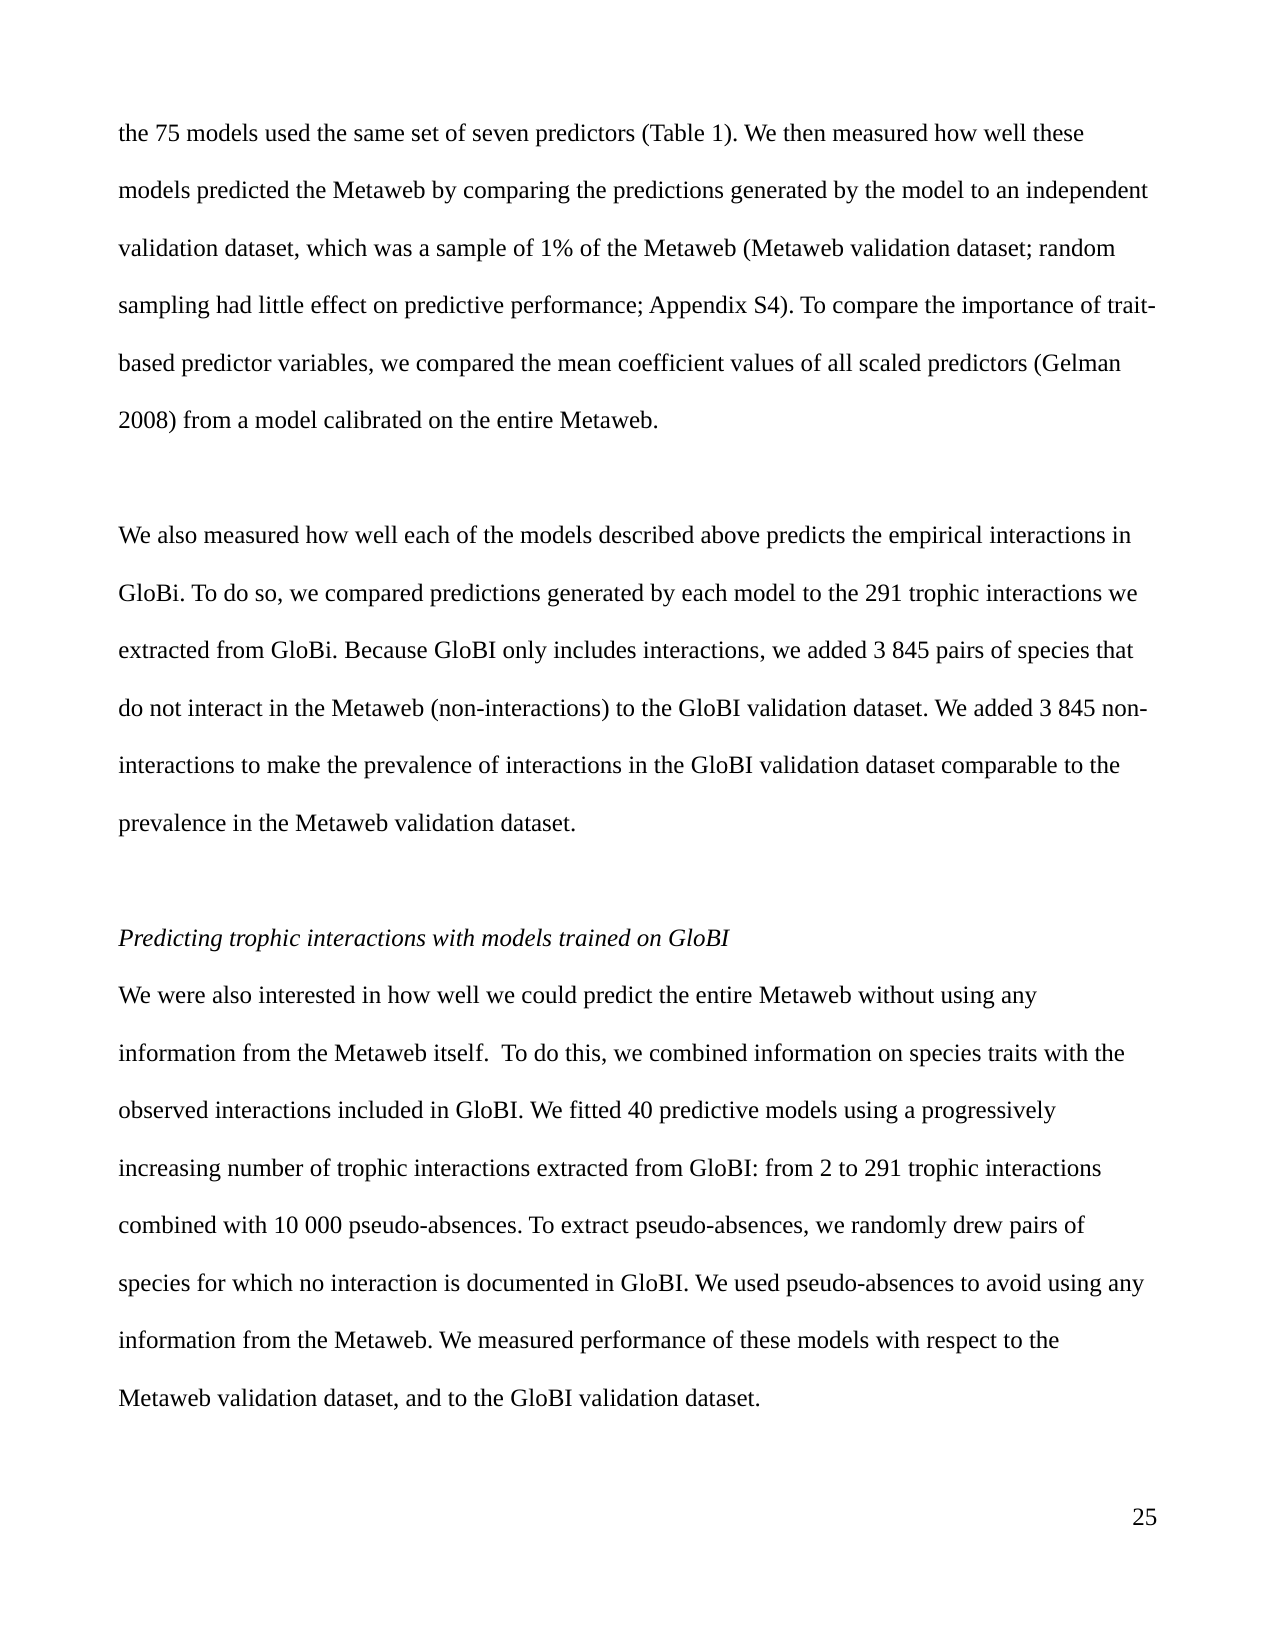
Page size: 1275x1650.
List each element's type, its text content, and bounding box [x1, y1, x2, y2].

text We also measured how well each of the models described above predicts the empirical interactions in GloBi. To do so, we compared predictions generated by each model to the 291 trophic interactions we extracted from GloBi. Because GloBI only includes interactions, we added 3 845 pairs of species that do not interact in the Metaweb (non-interactions) to the GloBI validation dataset. We added 3 845 non-interactions to make the prevalence of interactions in the GloBI validation dataset comparable to the prevalence in the Metaweb validation dataset. [118, 521, 1157, 837]
text Predicting trophic interactions with models trained on GloBI [118, 923, 1157, 952]
text We were also interested in how well we could predict the entire Metaweb without using any information from the Metaweb itself. To do this, we combined information on species traits with the observed interactions included in GloBI. We fitted 40 predictive models using a progressively increasing number of trophic interactions extracted from GloBI: from 2 to 291 trophic interactions combined with 10 000 pseudo-absences. To extract pseudo-absences, we randomly drew pairs of species for which no interaction is documented in GloBI. We used pseudo-absences to avoid using any information from the Metaweb. We measured performance of these models with respect to the Metaweb validation dataset, and to the GloBI validation dataset. [118, 981, 1157, 1412]
text the 75 models used the same set of seven predictors (Table 1). We then measured how well these models predicted the Metaweb by comparing the predictions generated by the model to an independent validation dataset, which was a sample of 1% of the Metaweb (Metaweb validation dataset; random sampling had little effect on predictive performance; Appendix S4). To compare the importance of trait-based predictor variables, we compared the mean coefficient values of all scaled predictors (Gelman 2008) from a model calibrated on the entire Metaweb. [118, 118, 1157, 434]
